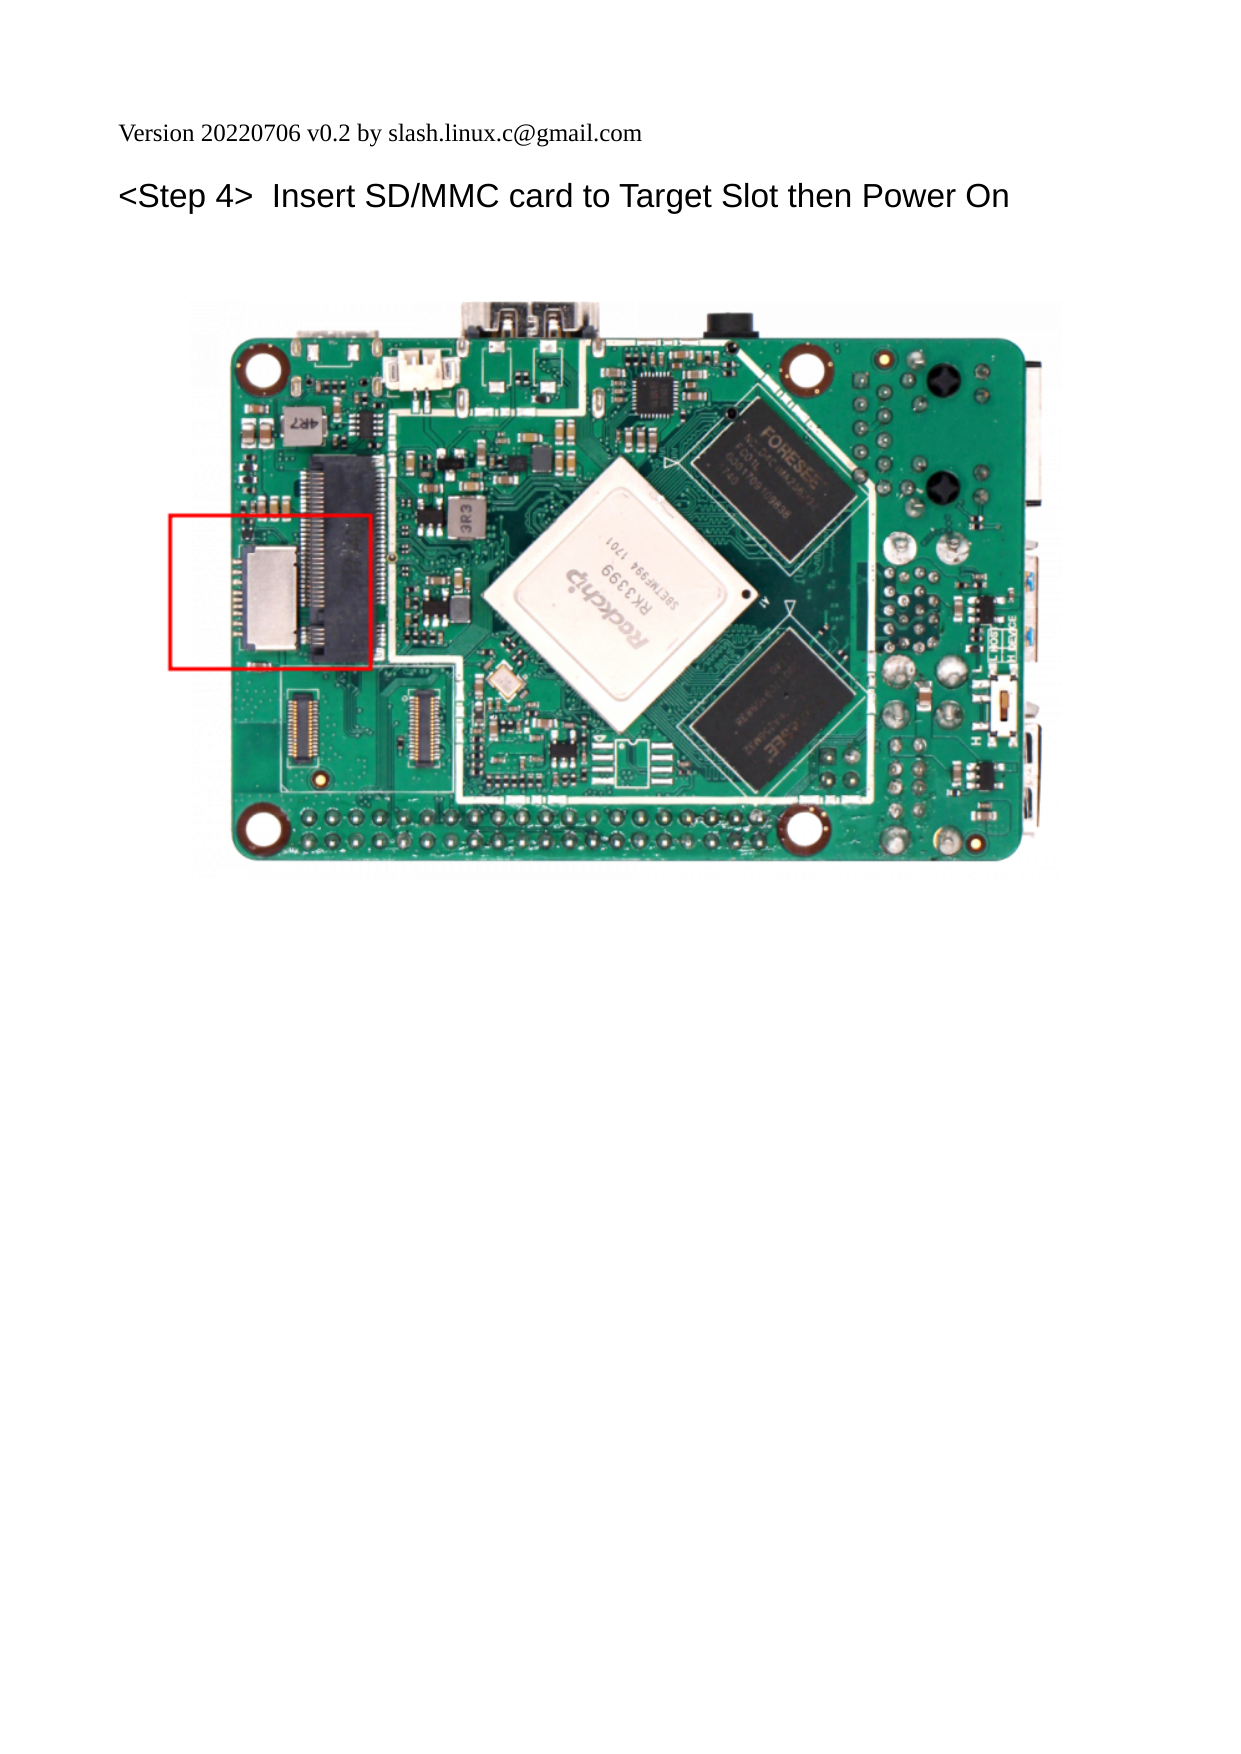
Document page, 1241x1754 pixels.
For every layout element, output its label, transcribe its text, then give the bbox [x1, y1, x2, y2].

subtitle <Step 4> Insert SD/MMC card to Target Slot then Power On [118, 176, 1122, 215]
picture [118, 301, 1062, 880]
